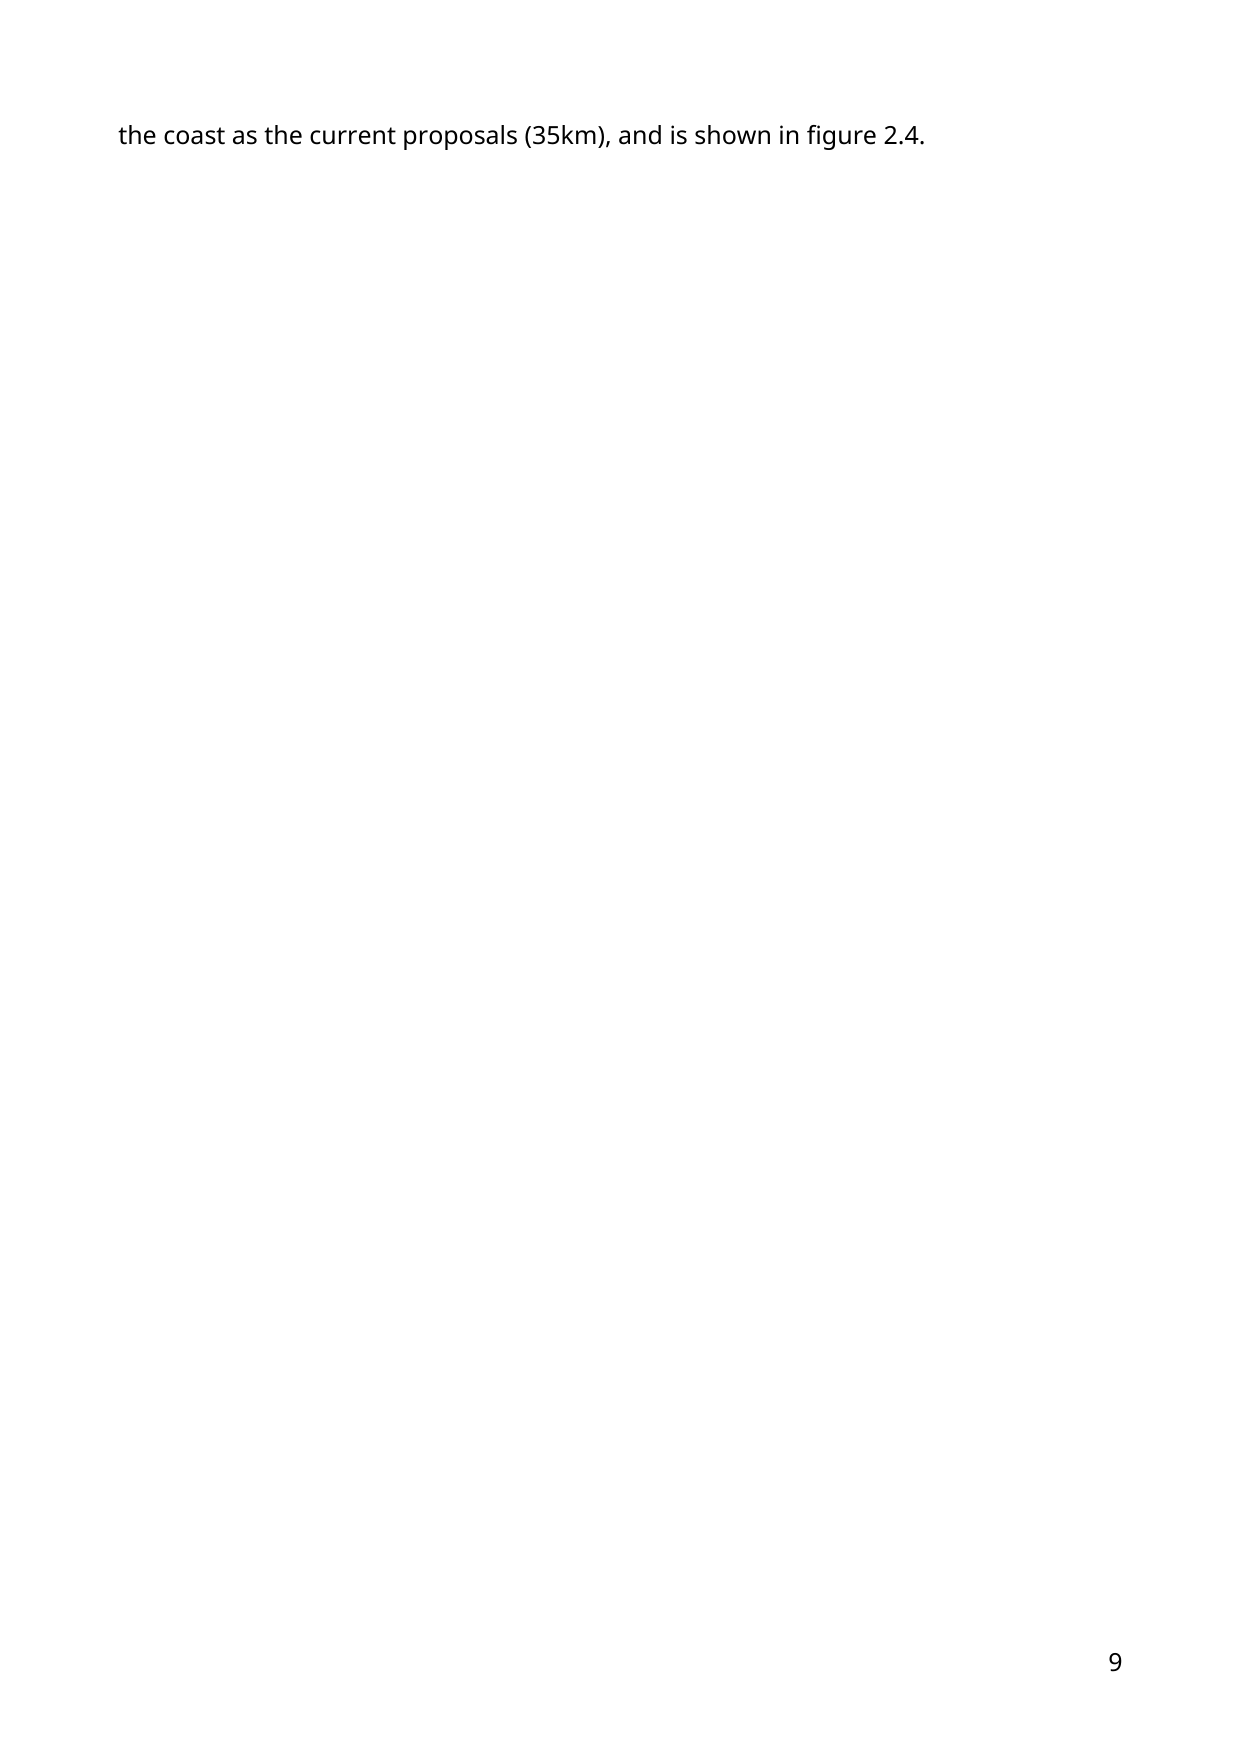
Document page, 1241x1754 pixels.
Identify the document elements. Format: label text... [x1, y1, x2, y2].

text the coast as the current proposals (35km), and is shown in figure 2.4. [118, 118, 1122, 152]
